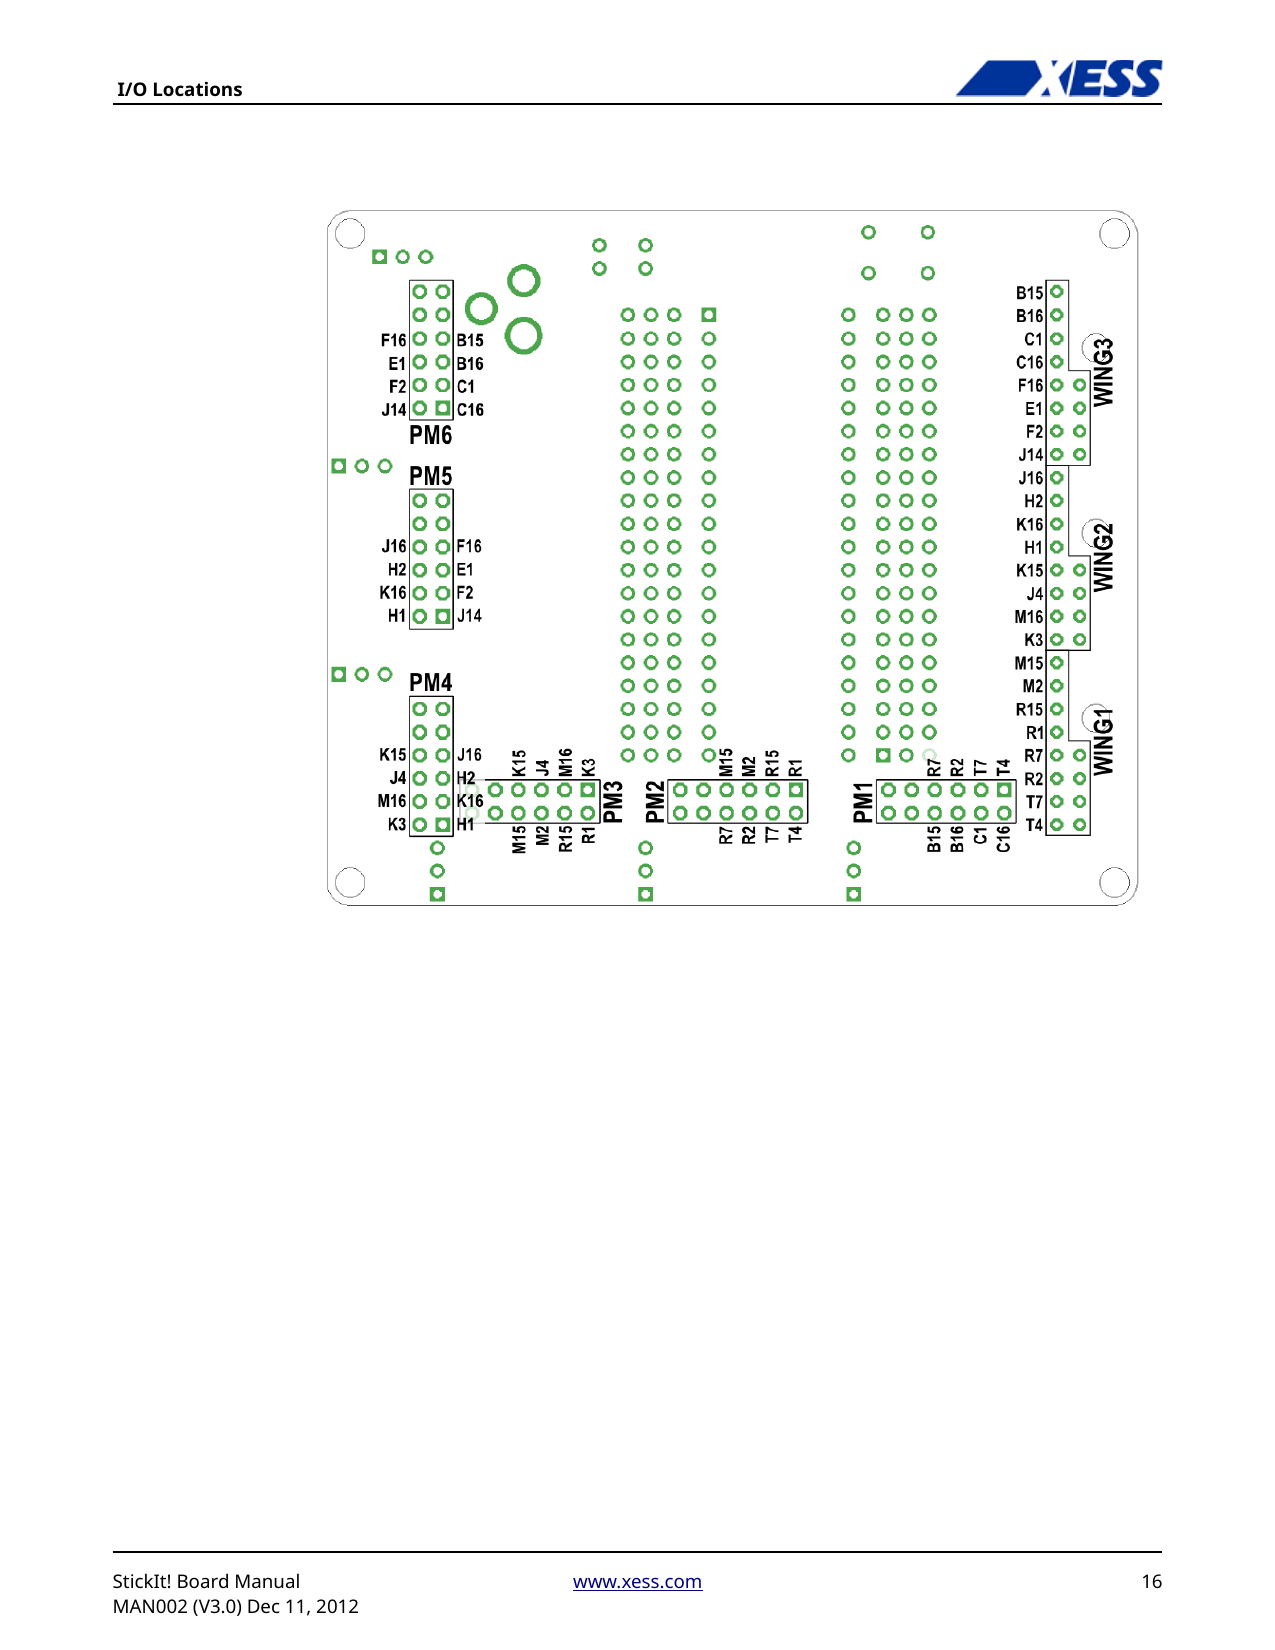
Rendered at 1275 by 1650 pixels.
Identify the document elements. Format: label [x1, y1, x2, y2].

picture [955, 60, 1163, 97]
picture [303, 162, 1159, 958]
